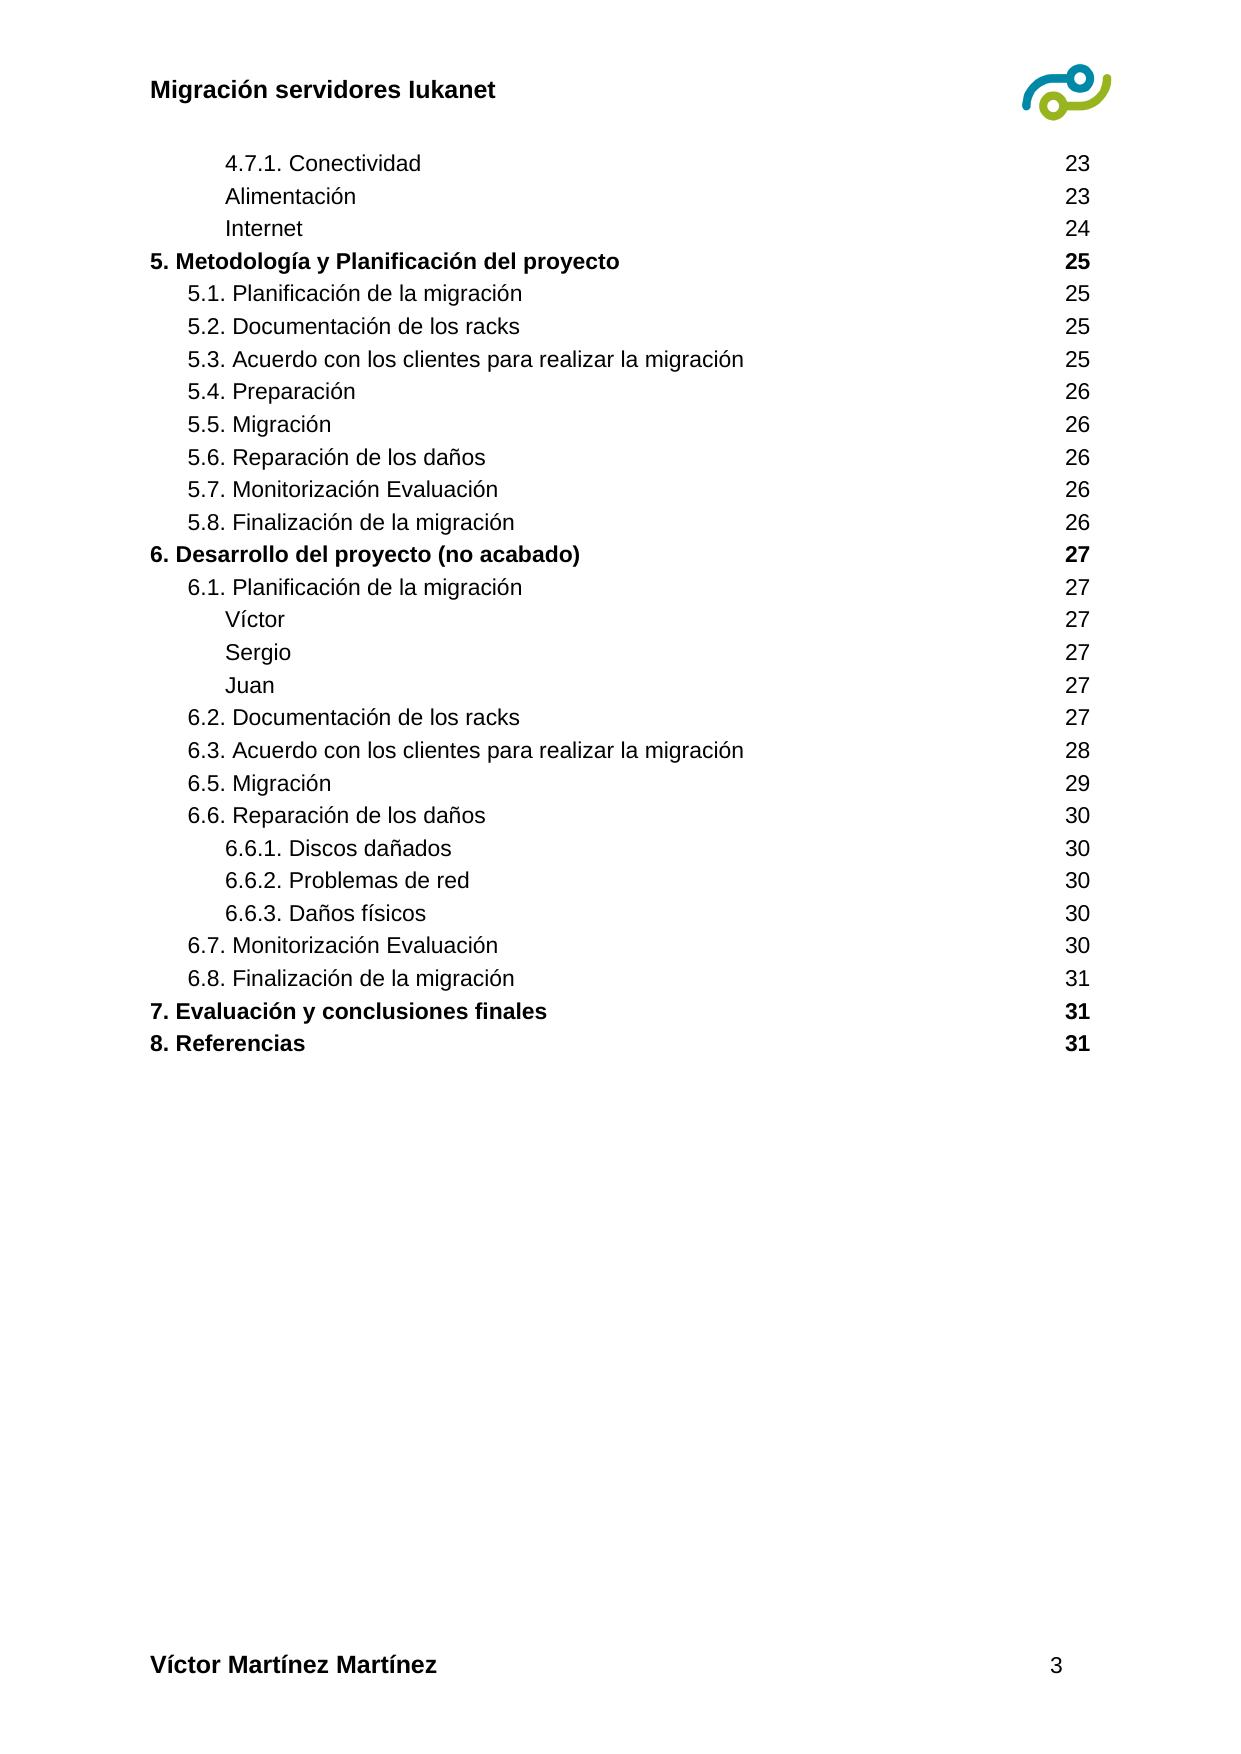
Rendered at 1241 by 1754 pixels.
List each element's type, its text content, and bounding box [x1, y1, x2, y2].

text Alimentación 23 [225, 183, 1090, 209]
text 6.6.3. Daños físicos 30 [225, 900, 1090, 926]
text 5.4. Preparación 26 [187, 378, 1090, 404]
text 6.2. Documentación de los racks 27 [187, 704, 1090, 731]
text 6.6. Reparación de los daños 30 [187, 802, 1090, 828]
text 6.5. Migración 29 [187, 769, 1090, 796]
text 5.8. Finalización de la migración 26 [187, 509, 1090, 535]
text 4.7.1. Conectividad 23 [225, 150, 1090, 176]
text 5.5. Migración 26 [187, 411, 1090, 437]
text 6.3. Acuerdo con los clientes para realizar la migración 28 [187, 737, 1090, 763]
text 7. Evaluación y conclusiones finales 31 [150, 998, 1090, 1024]
text 6.8. Finalización de la migración 31 [187, 965, 1090, 991]
text Internet 24 [225, 215, 1090, 242]
text 5.7. Monitorización Evaluación 26 [187, 476, 1090, 502]
text 6.1. Planificación de la migración 27 [187, 574, 1090, 600]
text 6. Desarrollo del proyecto (no acabado) 27 [150, 541, 1090, 568]
text 5. Metodología y Planificación del proyecto 25 [150, 248, 1090, 274]
text 6.6.1. Discos dañados 30 [225, 835, 1090, 861]
text 5.2. Documentación de los racks 25 [187, 313, 1090, 339]
text 6.7. Monitorización Evaluación 30 [187, 932, 1090, 959]
text 5.6. Reparación de los daños 26 [187, 443, 1090, 470]
text 5.1. Planificación de la migración 25 [187, 280, 1090, 307]
text 5.3. Acuerdo con los clientes para realizar la migración 25 [187, 346, 1090, 372]
text 6.6.2. Problemas de red 30 [225, 867, 1090, 894]
picture [1018, 59, 1034, 122]
text Víctor 27 [225, 606, 1090, 633]
text 8. Referencias 31 [150, 1030, 1090, 1057]
text Juan 27 [225, 672, 1090, 698]
text Sergio 27 [225, 639, 1090, 665]
